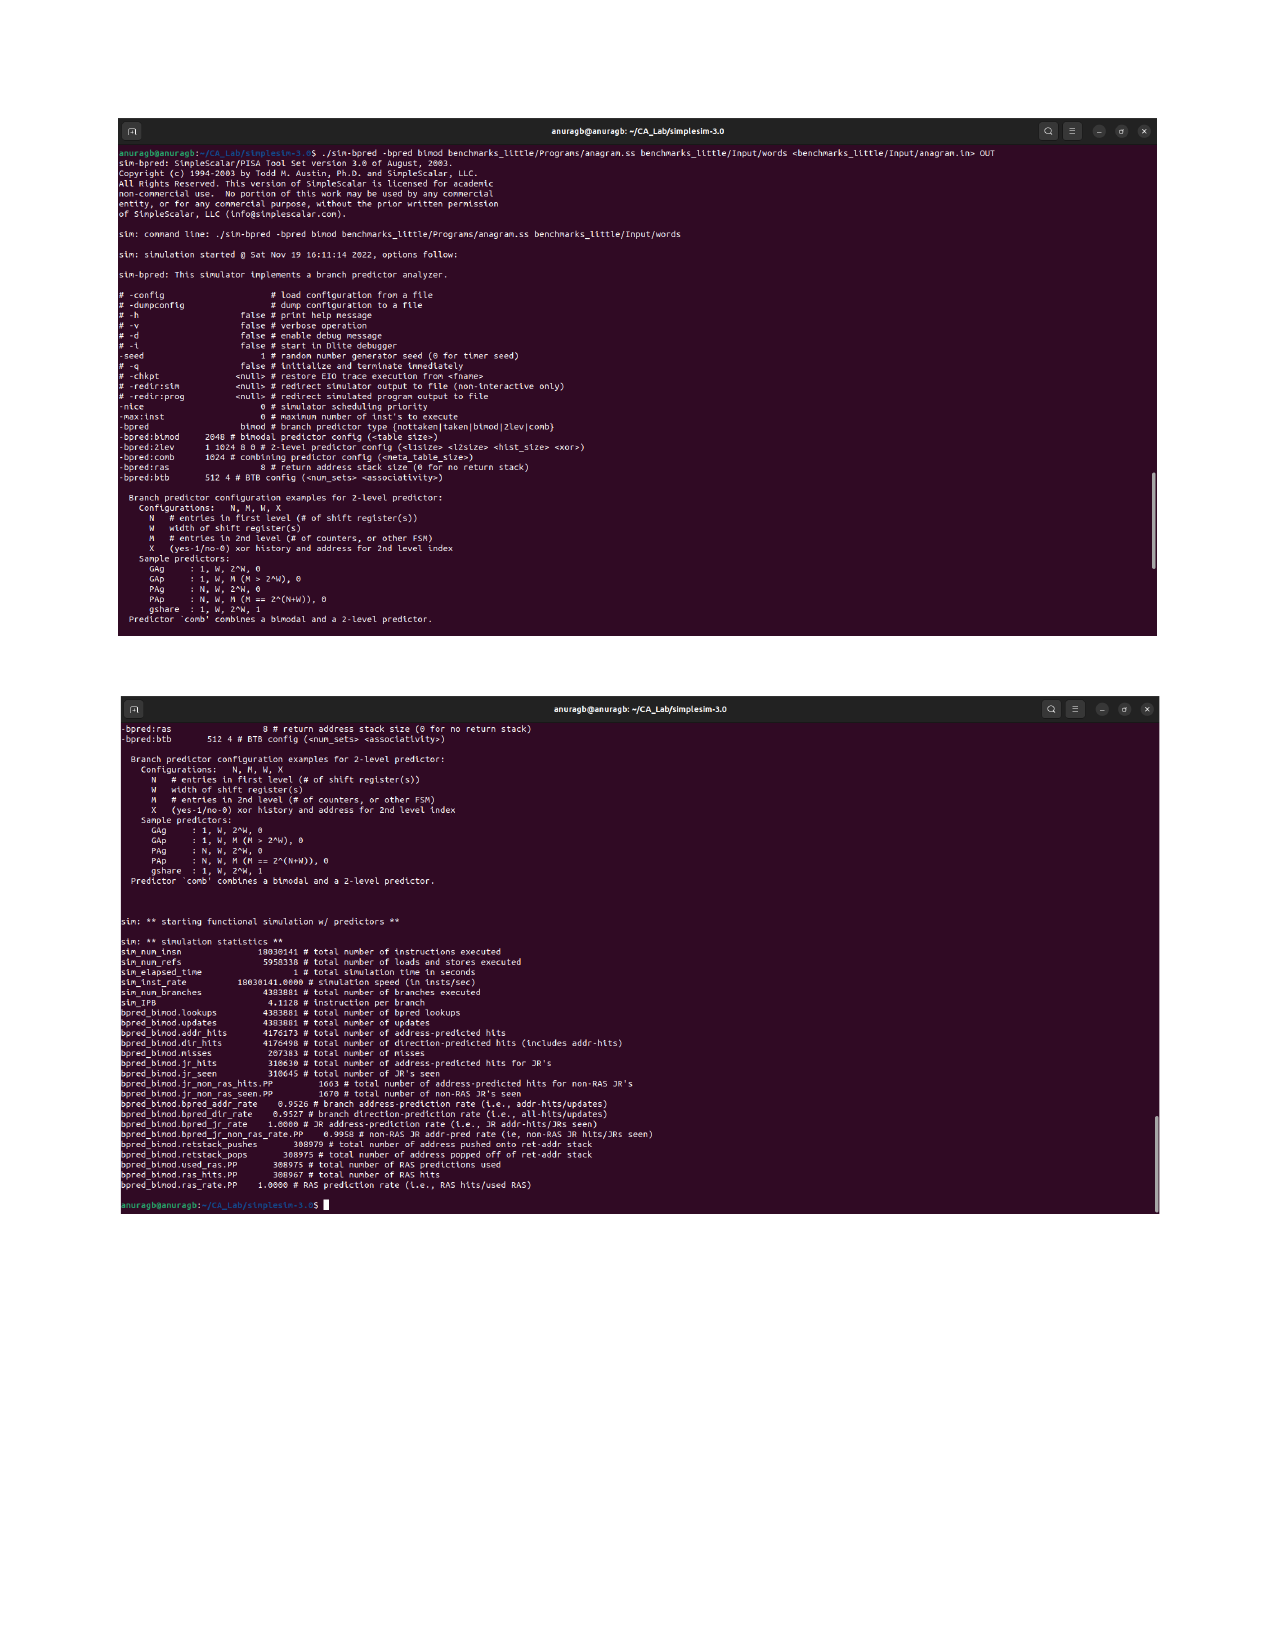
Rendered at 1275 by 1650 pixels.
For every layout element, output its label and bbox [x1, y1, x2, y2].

picture [120, 696, 1160, 1214]
picture [118, 118, 1157, 636]
